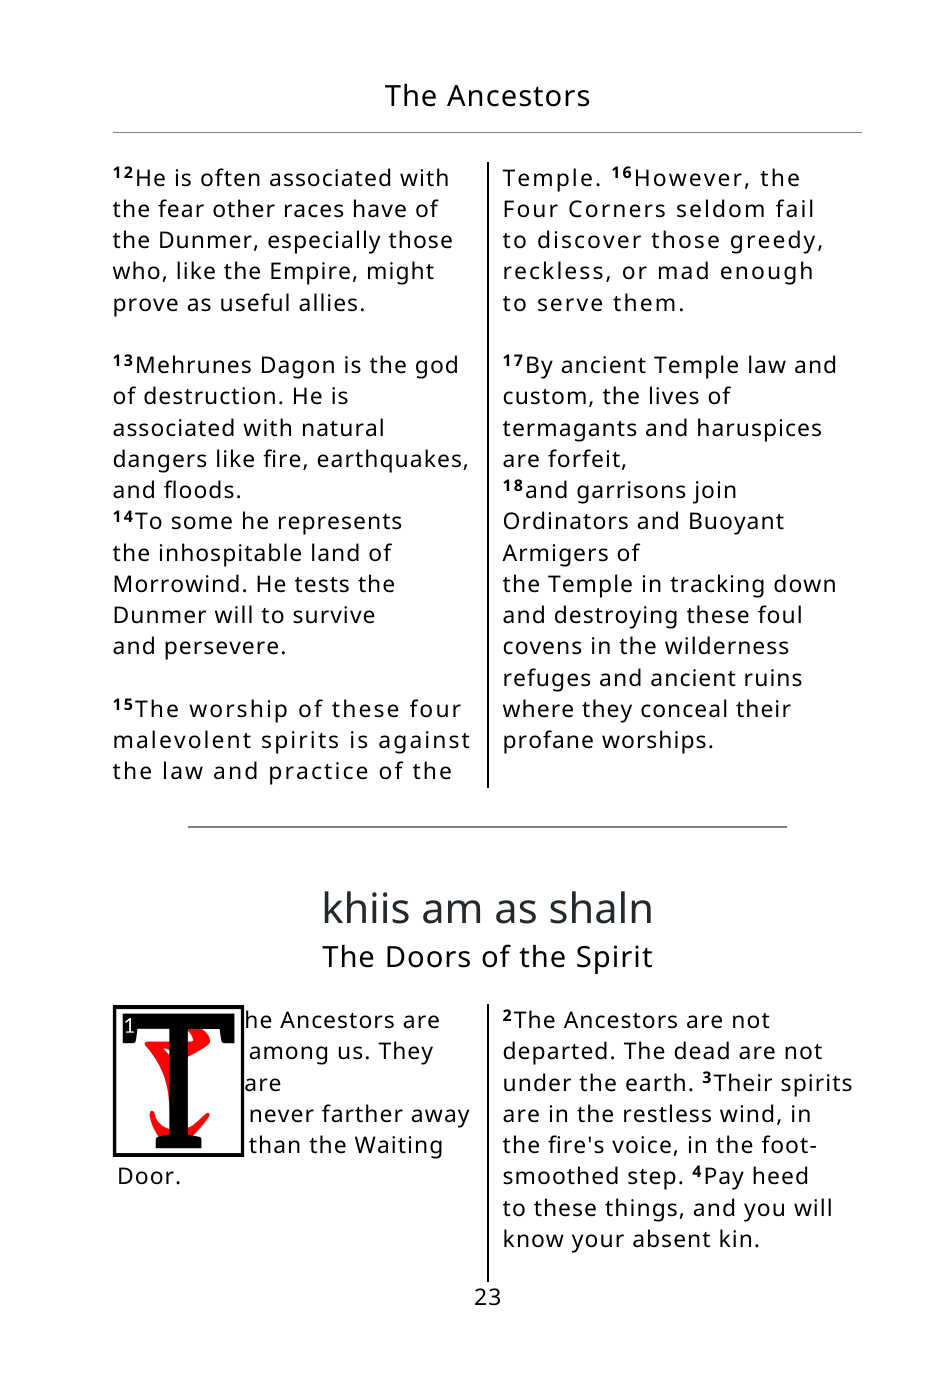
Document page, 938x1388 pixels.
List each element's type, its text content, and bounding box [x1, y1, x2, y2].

text the Temple in tracking down and destroying these foul covens in the wilderness refuges and ancient ruins where they conceal their profane worships. [502, 568, 862, 755]
text 12He is often associated with the fear other races have of the Dunmer, especially those who, like the Empire, might prove as useful allies. [112, 162, 472, 318]
text he Ancestors are [112, 1004, 472, 1035]
subtitle khiis am as shaln [112, 879, 862, 936]
text 2The Ancestors are not departed. The dead are not under the earth. 3Their spirits are in the restless wind, in the fire's voice, in the foot-smoothed step. 4Pay heed to these things, and you will know your absent kin. [502, 1004, 862, 1254]
text The Ancestors [112, 75, 862, 115]
text 13Mehrunes Dagon is the god of destruction. He is associated with natural dangers like fire, earthquakes, and floods. 14To some he represents the inhospitable land of Morrowind. He tests the Dunmer will to survive and persevere. [112, 349, 472, 662]
text never farther away [245, 1098, 472, 1129]
text The Doors of the Spirit [112, 936, 862, 976]
text Door. [112, 1160, 472, 1191]
text 15The worship of these four malevolent spirits is against the law and practice of the [112, 693, 472, 787]
text 17By ancient Temple law and custom, the lives of termagants and haruspices are forfeit, 18and garrisons join Ordinators and Buoyant Armigers of [502, 349, 862, 568]
picture [112, 1005, 245, 1157]
text among us. They are [245, 1035, 472, 1098]
text than the Waiting [112, 1129, 472, 1160]
text Temple. 16However, the Four Corners seldom fail to discover those greedy, reckless, or mad enough to serve them. [502, 162, 862, 318]
